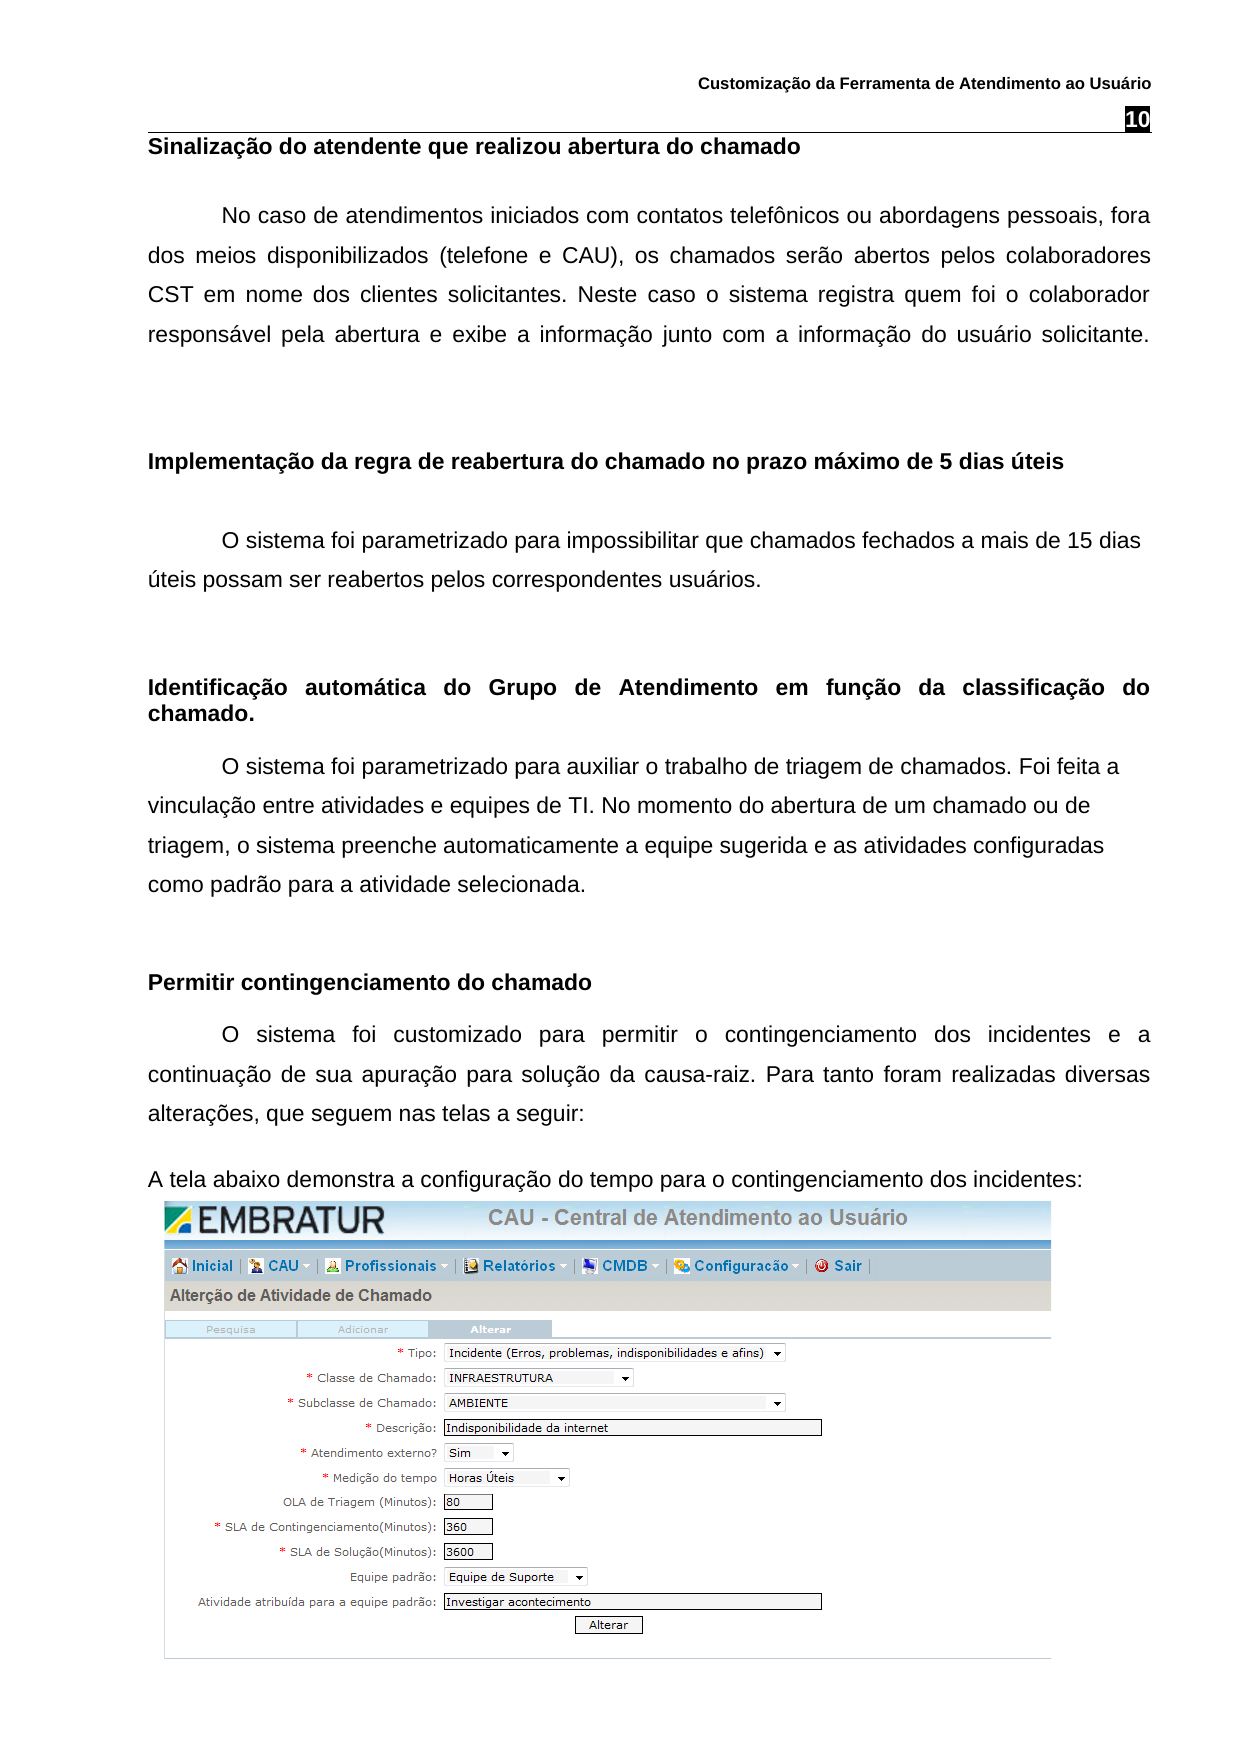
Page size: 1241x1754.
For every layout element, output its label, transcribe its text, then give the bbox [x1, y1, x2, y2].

text O sistema foi parametrizado para auxiliar o trabalho de triagem de chamados. Foi feita a vinculação entre atividades e equipes de TI. No momento do abertura de um chamado ou de triagem, o sistema preenche automaticamente a equipe sugerida e as atividades configuradas como padrão para a atividade selecionada. [148, 753, 1152, 898]
subtitle Sinalização do atendente que realizou abertura do chamado [148, 133, 1152, 202]
text Permitir contingenciamento do chamado [148, 968, 1152, 1021]
picture [164, 1201, 1052, 1665]
text O sistema foi customizado para permitir o contingenciamento dos incidentes e a continuação de sua apuração para solução da causa-raiz. Para tanto foram realizadas diversas alterações, que seguem nas telas a seguir: [148, 1021, 1152, 1126]
text O sistema foi parametrizado para impossibilitar que chamados fechados a mais de 15 dias úteis possam ser reabertos pelos correspondentes usuários. [148, 527, 1152, 593]
text No caso de atendimentos iniciados com contatos telefônicos ou abordagens pessoais, fora dos meios disponibilizados (telefone e CAU), os chamados serão abertos pelos colaboradores CST em nome dos clientes solicitantes. Neste caso o sistema registra quem foi o colaborador responsável pela abertura e exibe a informação junto com a informação do usuário solicitante. [148, 202, 1152, 433]
text A tela abaixo demonstra a configuração do tempo para o contingenciamento dos incidentes: [148, 1166, 1152, 1192]
subtitle Identificação automática do Grupo de Atendimento em função da classificação do chamado. [148, 674, 1152, 753]
subtitle Implementação da regra de reabertura do chamado no prazo máximo de 5 dias úteis [148, 448, 1152, 514]
